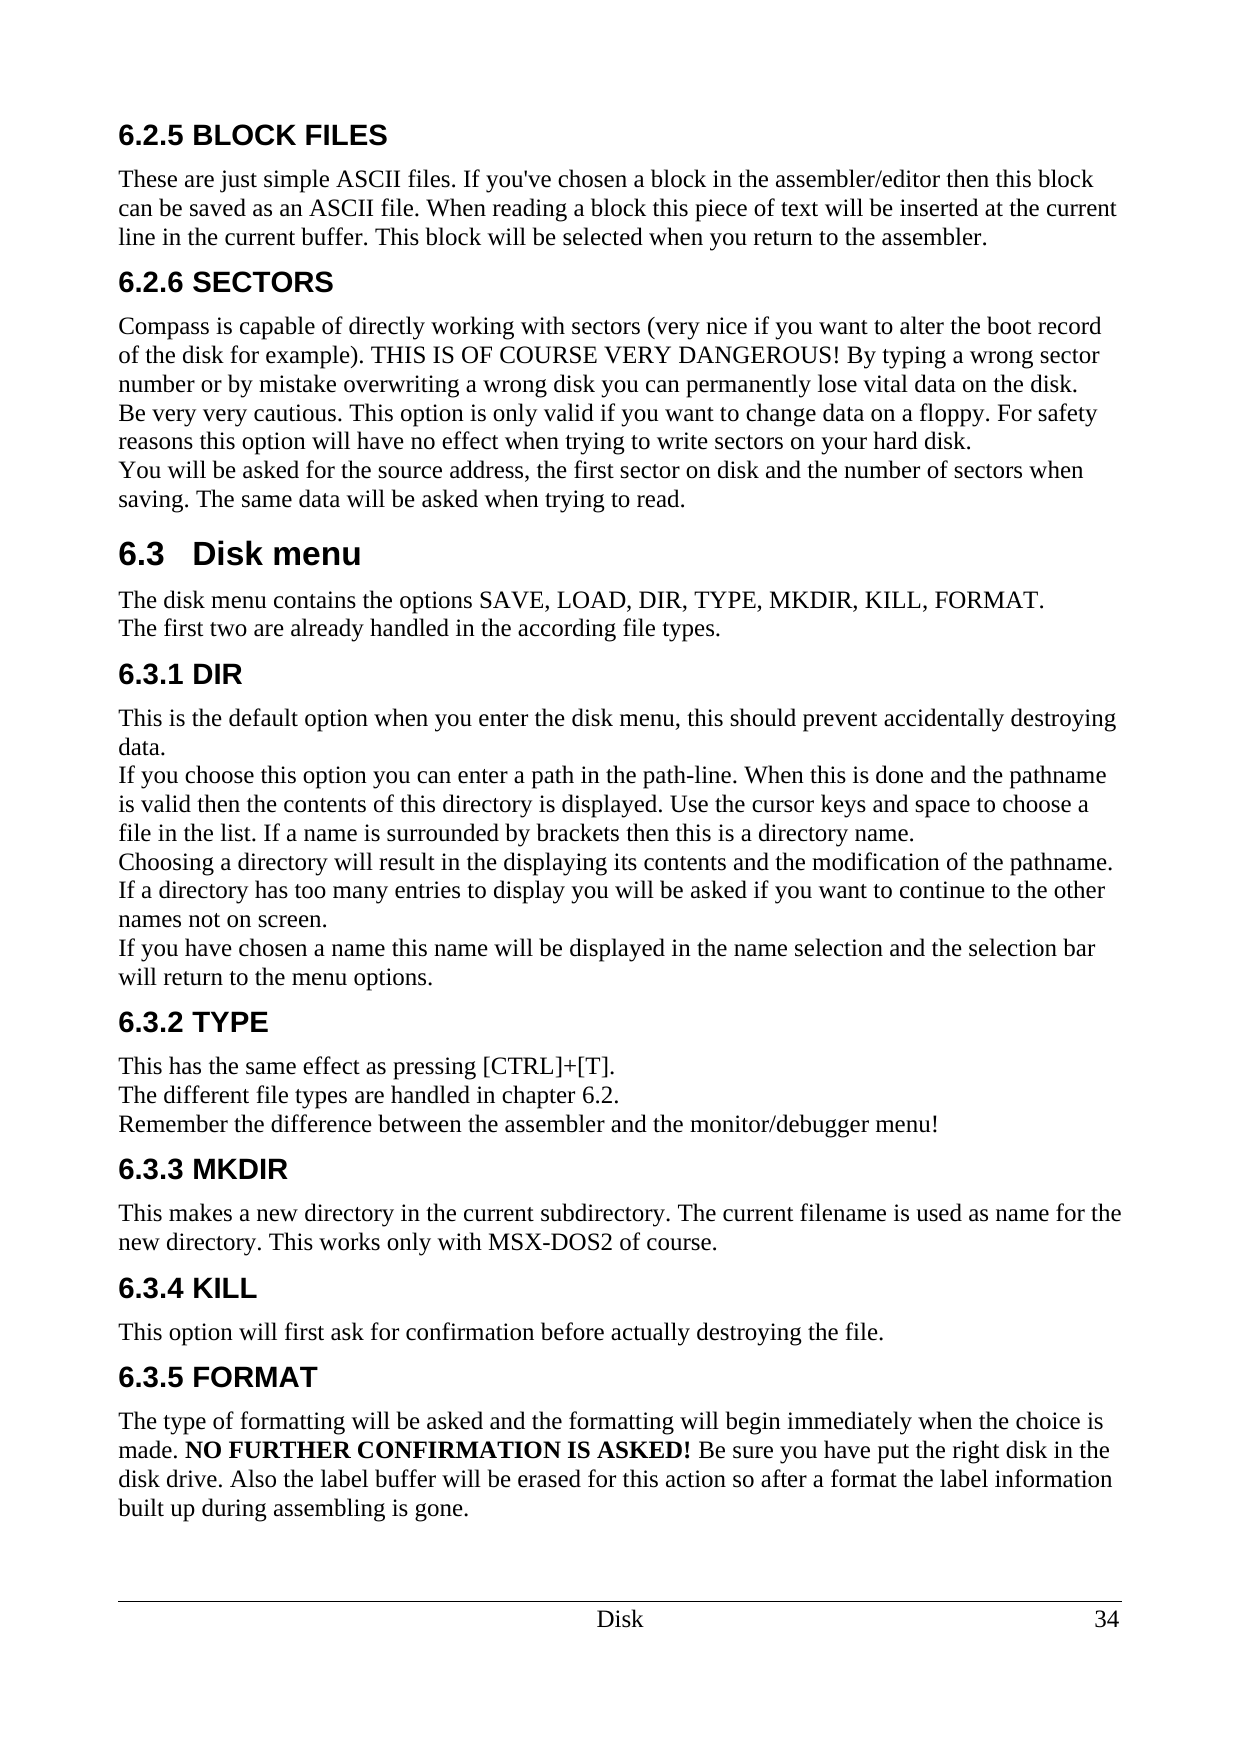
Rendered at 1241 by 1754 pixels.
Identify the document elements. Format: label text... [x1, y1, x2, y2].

text Be very very cautious. This option is only valid if you want to change data on a floppy. For safety reasons this option will have no effect when trying to write sectors on your hard disk. [118, 398, 1122, 455]
text The first two are already handled in the according file types. [118, 613, 1122, 642]
text The disk menu contains the options SAVE, LOAD, DIR, TYPE, MKDIR, KILL, FORMAT. [118, 585, 1122, 613]
subtitle MKDIR [118, 1152, 1122, 1186]
subtitle FORMAT [118, 1360, 1122, 1394]
text This makes a new directory in the current subdirectory. The current filename is used as name for the new directory. This works only with MSX-DOS2 of course. [118, 1198, 1122, 1256]
text If you have chosen a name this name will be displayed in the name selection and the selection bar will return to the menu options. [118, 933, 1122, 991]
text You will be asked for the source address, the first sector on disk and the number of sectors when saving. The same data will be asked when trying to read. [118, 455, 1122, 513]
text These are just simple ASCII files. If you've chosen a block in the assembler/editor then this block can be saved as an ASCII file. When reading a block this piece of text will be inserted at the current line in the current buffer. This block will be selected when you return to the assembler. [118, 164, 1122, 251]
text Remember the difference between the assembler and the monitor/debugger menu! [118, 1109, 1122, 1138]
text This has the same effect as pressing [CTRL]+[T]. The different file types are handled in chapter 6.2. [118, 1051, 1122, 1109]
subtitle KILL [118, 1271, 1122, 1304]
subtitle Disk menu [118, 533, 1122, 572]
text Choosing a directory will result in the displaying its contents and the modification of the pathname. If a directory has too many entries to display you will be asked if you want to continue to the other names not on screen. [118, 847, 1122, 933]
subtitle DIR [118, 657, 1122, 691]
text Compass is capable of directly working with sectors (very nice if you want to alter the boot record of the disk for example). THIS IS OF COURSE VERY DANGEROUS! By typing a wrong sector number or by mistake overwriting a wrong disk you can permanently lose vital data on the disk. [118, 311, 1122, 398]
subtitle SECTORS [118, 265, 1122, 299]
text The type of formatting will be asked and the formatting will begin immediately when the choice is made. NO FURTHER CONFIRMATION IS ASKED! Be sure you have put the right disk in the disk drive. Also the label buffer will be erased for this action so after a format the label information built up during assembling is gone. [118, 1406, 1122, 1521]
text If you choose this option you can enter a path in the path-line. When this is done and the pathname is valid then the contents of this directory is displayed. Use the cursor keys and space to choose a file in the list. If a name is surrounded by brackets then this is a directory name. [118, 761, 1122, 847]
subtitle TYPE [118, 1005, 1122, 1039]
subtitle BLOCK FILES [118, 118, 1122, 152]
text This option will first ask for confirmation before actually destroying the file. [118, 1317, 1122, 1346]
text This is the default option when you enter the disk menu, this should prevent accidentally destroying data. [118, 703, 1122, 761]
